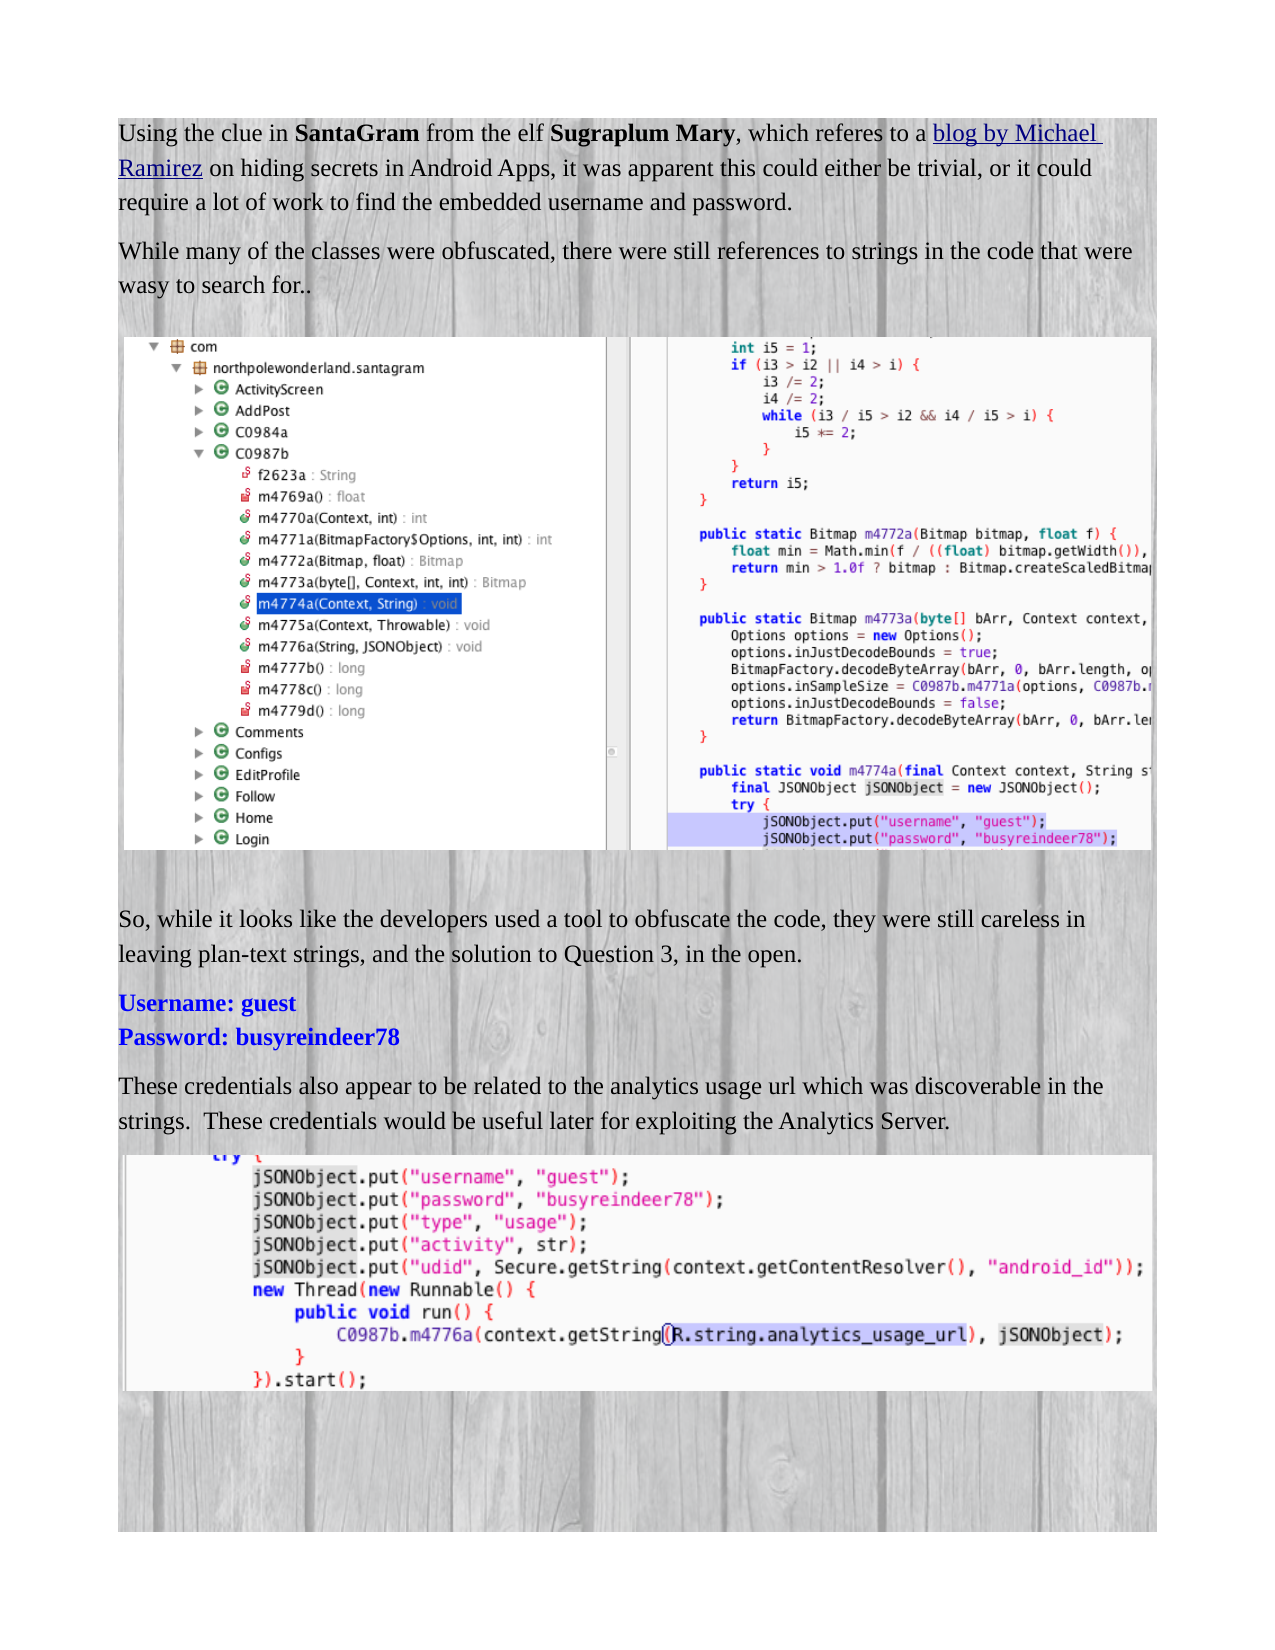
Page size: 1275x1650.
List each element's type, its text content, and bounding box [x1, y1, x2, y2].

picture [118, 1135, 1157, 1532]
text Using the clue in SantaGram from the elf Sugraplum Mary, which referes to a blog by Michael Ramirez on hiding secrets in Android Apps, it was apparent this could either be trivial, or it could require a lot of work to find the embedded username and password. [118, 118, 1157, 216]
picture [118, 216, 1157, 236]
text Username: guest Password: busyreindeer78 [118, 988, 1157, 1051]
text So, while it looks like the developers used a tool to obfuscate the code, they were still careless in leaving plan-text strings, and the solution to Question 3, in the open. [118, 904, 1157, 968]
picture [118, 968, 1157, 988]
picture [118, 1051, 1157, 1071]
text While many of the classes were obfuscated, there were still references to strings in the code that were wasy to search for.. [118, 236, 1157, 299]
picture [118, 299, 1157, 904]
text These credentials also appear to be related to the analytics usage url which was discoverable in the strings. These credentials would be useful later for exploiting the Analytics Server. [118, 1071, 1157, 1135]
